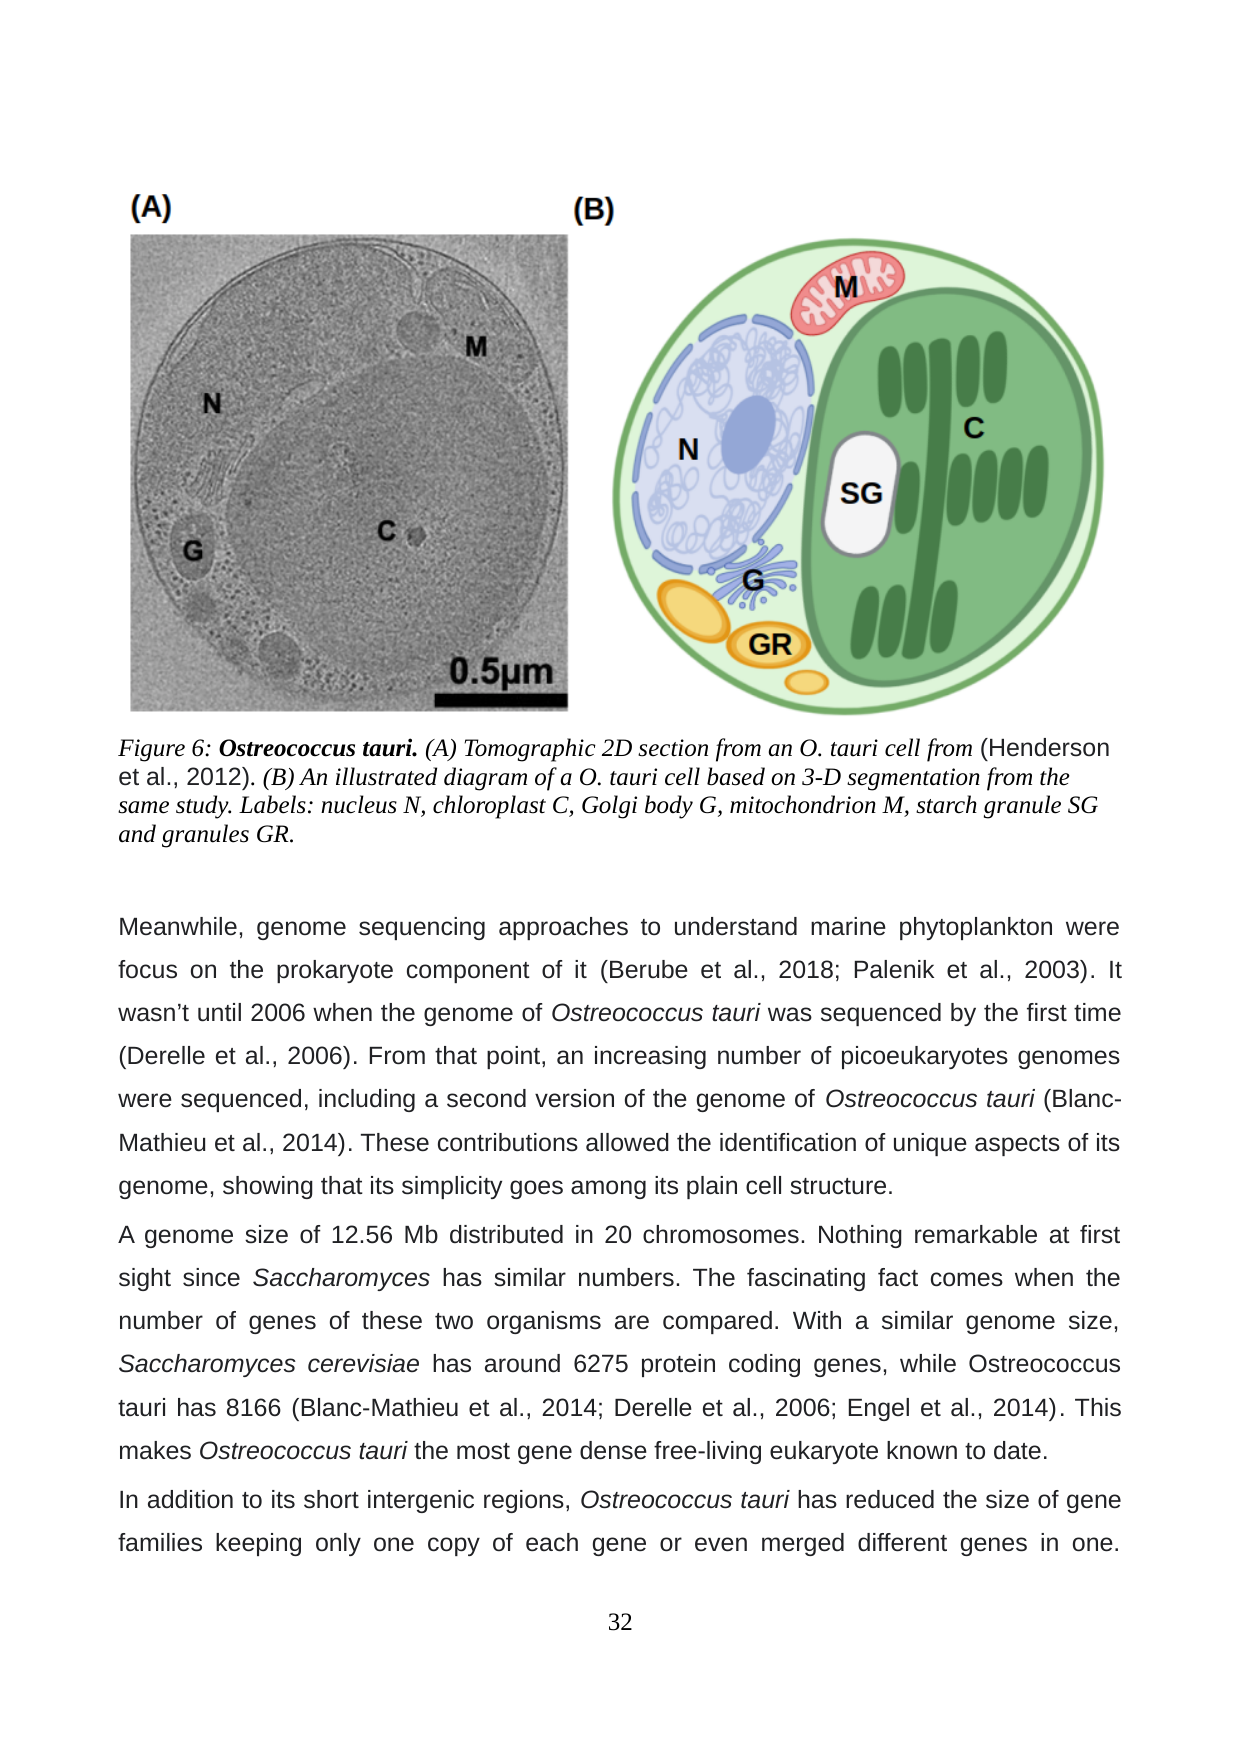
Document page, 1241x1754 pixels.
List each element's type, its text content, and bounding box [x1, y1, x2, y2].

picture [118, 188, 1123, 733]
text In addition to its short intergenic regions, Ostreococcus tauri has reduced the size of gene families keeping only one copy of each gene or even merged different genes in one. [118, 1485, 1122, 1557]
text Meanwhile, genome sequencing approaches to understand marine phytoplankton were focus on the prokaryote component of it (Berube et al., 2018; Palenik et al., 2003)⁠. It wasn’t until 2006 when the genome of Ostreococcus tauri was sequenced by the first time (Derelle et al., 2006)⁠. From that point, an increasing number of picoeukaryotes genomes were sequenced, including a second version of the genome of Ostreococcus tauri (Blanc-Mathieu et al., 2014)⁠. These contributions allowed the identification of unique aspects of its genome, showing that its simplicity goes among its plain cell structure. [118, 912, 1122, 1199]
text A genome size of 12.56 Mb distributed in 20 chromosomes. Nothing remarkable at first sight since Saccharomyces has similar numbers. The fascinating fact comes when the number of genes of these two organisms are compared. With a similar genome size, Saccharomyces cerevisiae has around 6275 protein coding genes, while Ostreococcus tauri has 8166 (Blanc-Mathieu et al., 2014; Derelle et al., 2006; Engel et al., 2014)⁠. This makes Ostreococcus tauri the most gene dense free-living eukaryote known to date. [118, 1220, 1122, 1464]
text Figure 6: Ostreococcus tauri. (A) Tomographic 2D section from an O. tauri cell from (Henderson et al., 2012)⁠. (B) An illustrated diagram of a O. tauri cell based on 3-D segmentation from the same study. Labels: nucleus N, chloroplast C, Golgi body G, mitochondrion M, starch granule SG and granules GR. [118, 733, 1122, 848]
